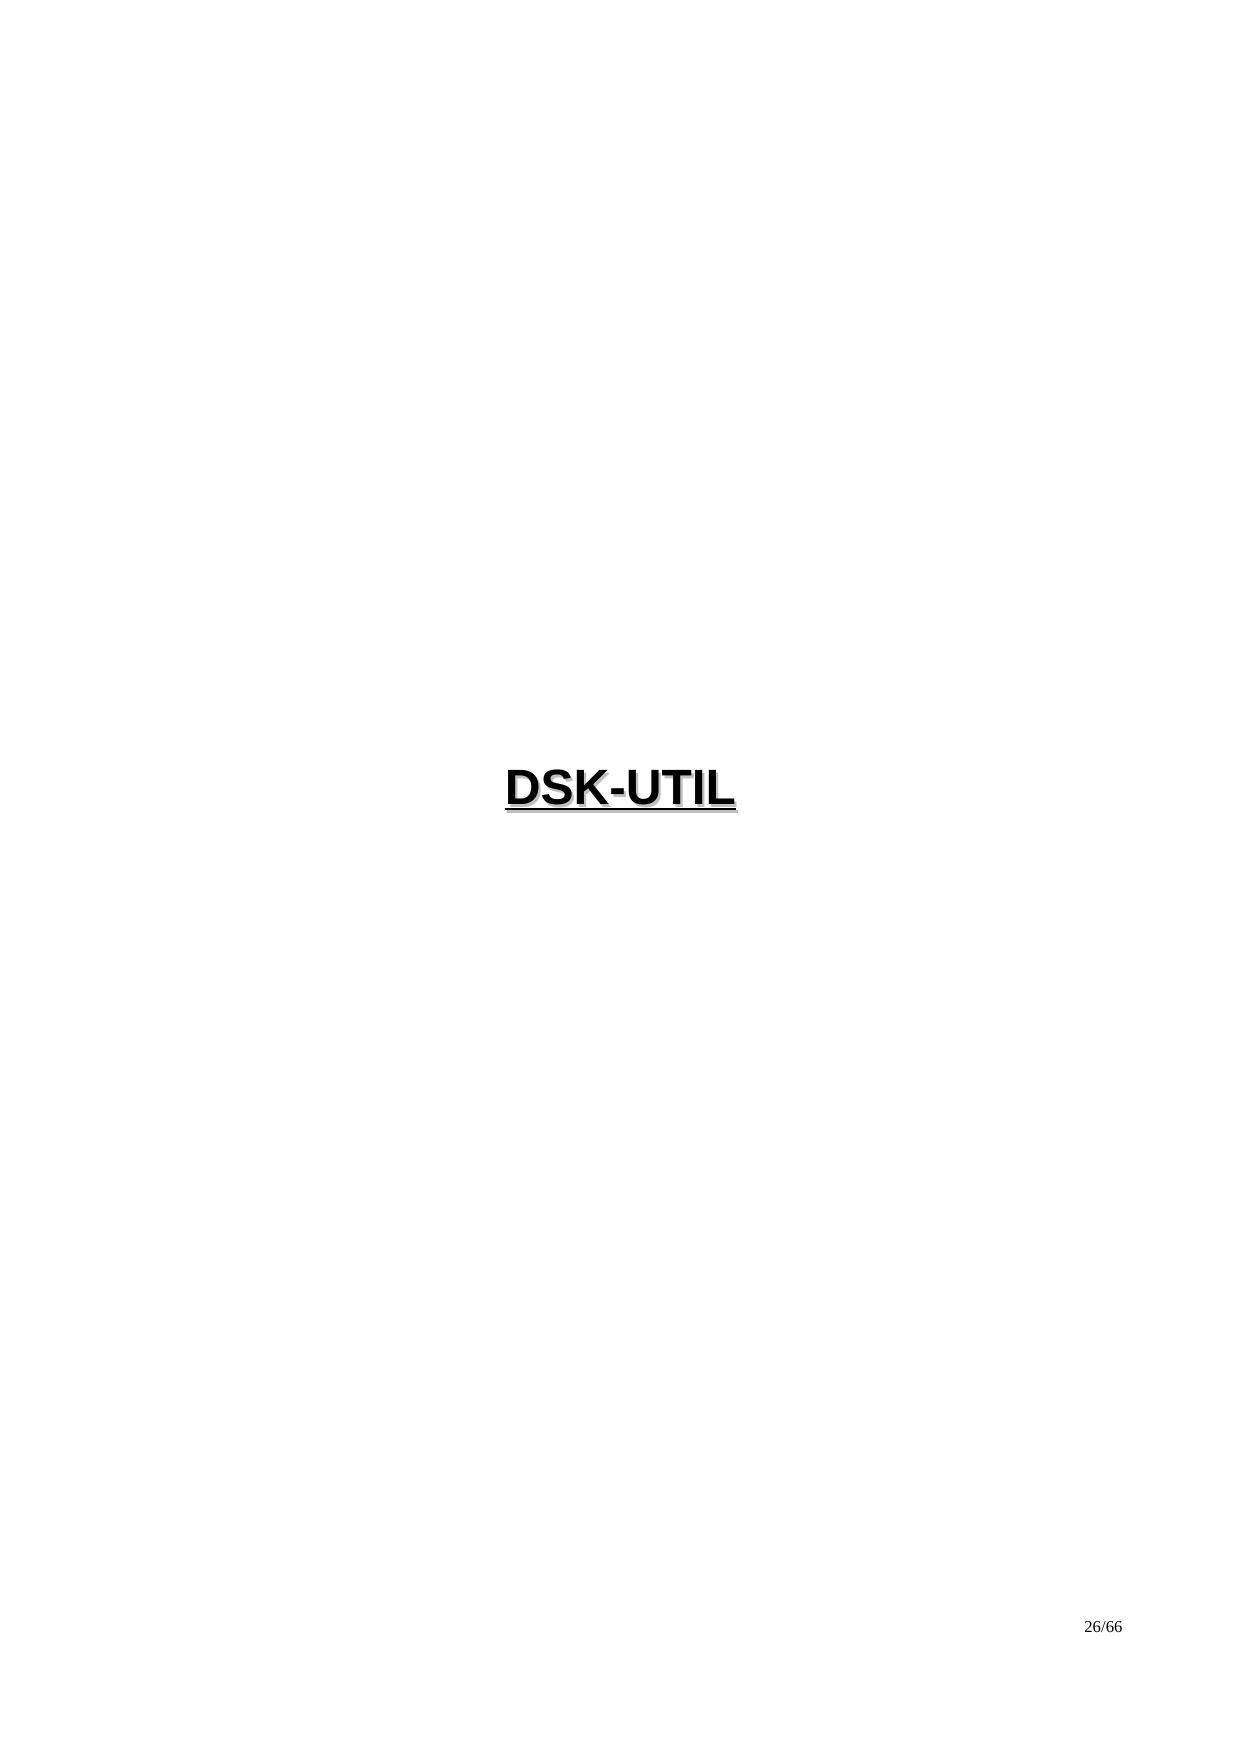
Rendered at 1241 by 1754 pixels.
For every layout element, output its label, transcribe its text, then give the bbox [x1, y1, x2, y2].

subtitle DSK-UTIL [118, 758, 1122, 815]
